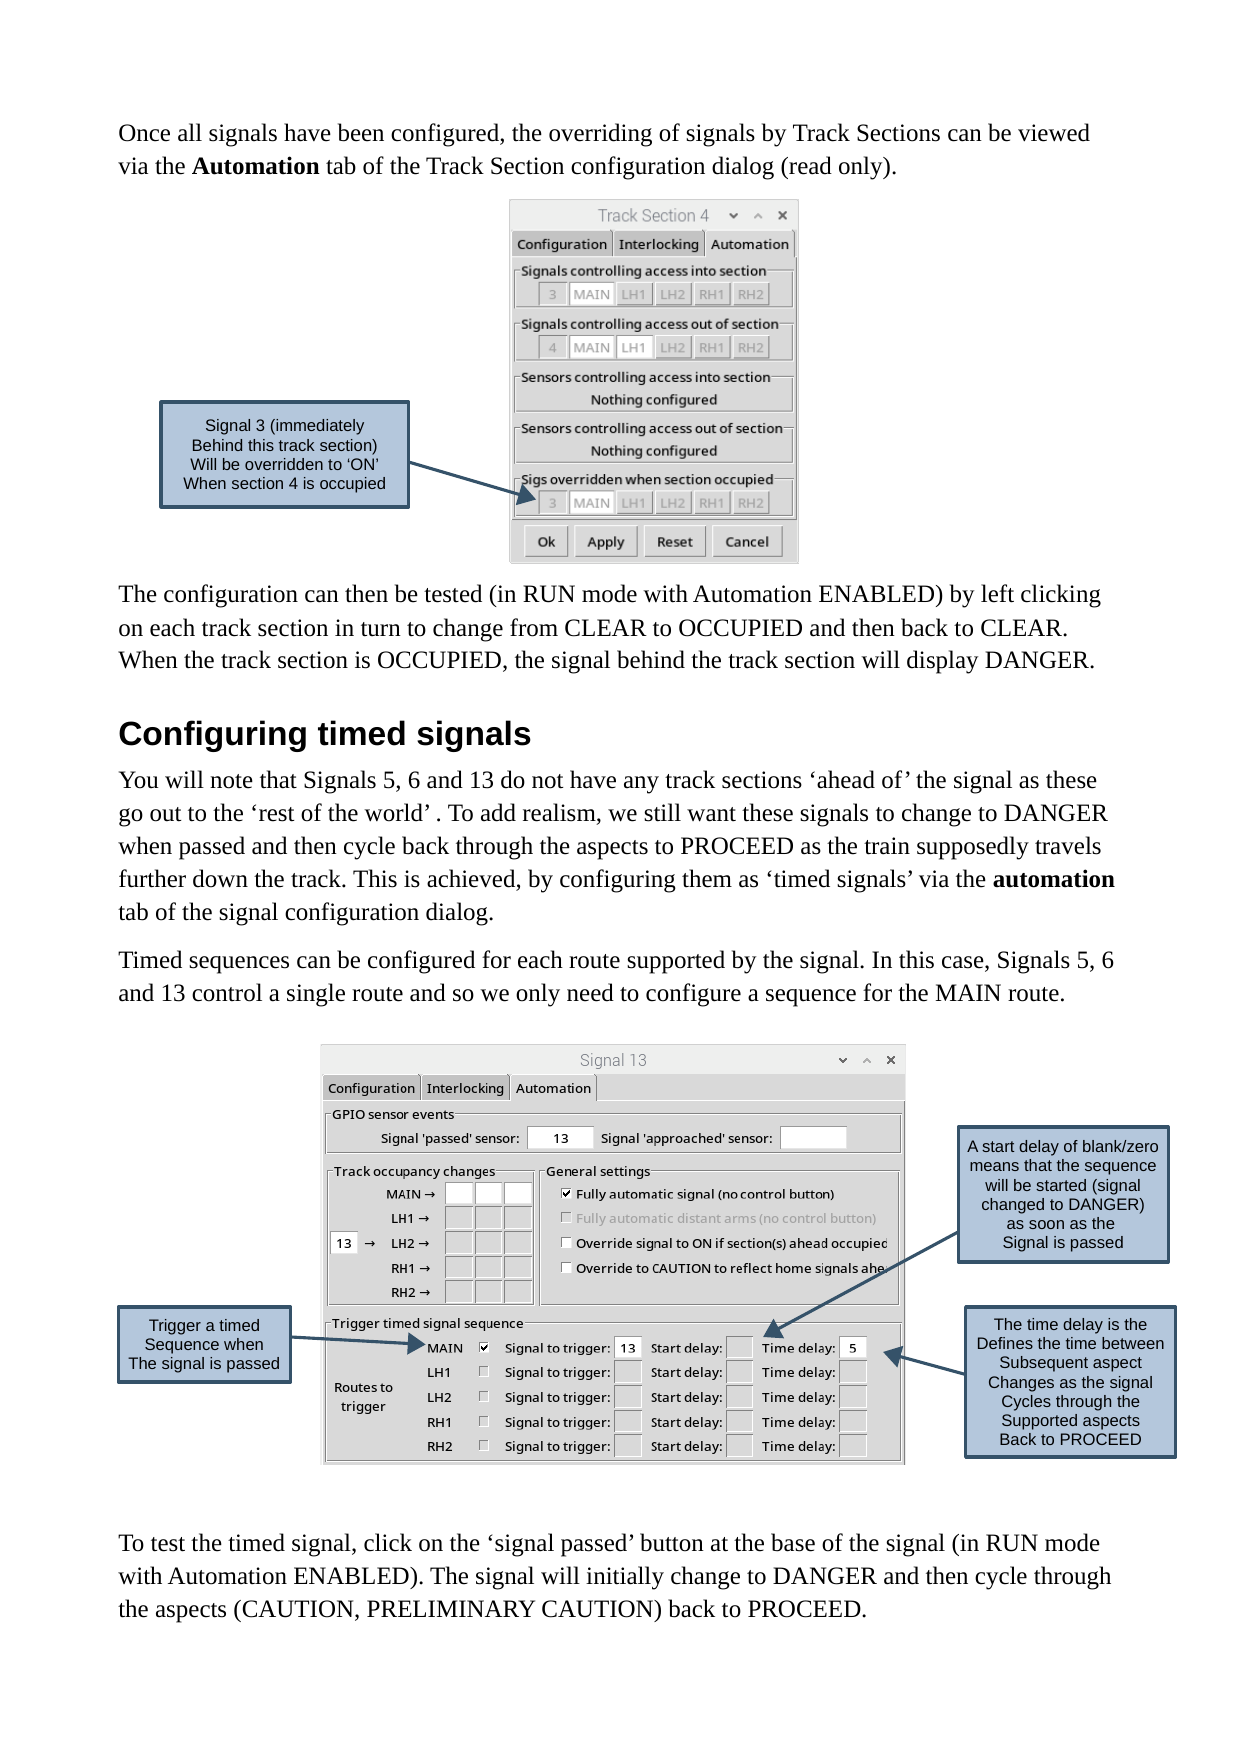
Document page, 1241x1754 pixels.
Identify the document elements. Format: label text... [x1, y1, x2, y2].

subtitle Configuring timed signals [118, 714, 1122, 753]
picture [320, 1044, 906, 1465]
picture [509, 199, 799, 564]
text Once all signals have been configured, the overriding of signals by Track Sections can be viewed via the Automation tab of the Track Section configuration dialog (read only). [118, 118, 1122, 180]
text To test the timed signal, click on the ‘signal passed’ button at the base of the signal (in RUN mode with Automation ENABLED). The signal will initially change to DANGER and then cycle through the aspects (CAUTION, PRELIMINARY CAUTION) back to PROCEED. [118, 1528, 1122, 1623]
text You will note that Signals 5, 6 and 13 do not have any track sections ‘ahead of’ the signal as these go out to the ‘rest of the world’ . To add realism, we still want these signals to change to DANGER when passed and then cycle back through the aspects to PROCEED as the train supposedly travels further down the track. This is achieved, by configuring them as ‘timed signals’ via the automation tab of the signal configuration dialog. [118, 765, 1122, 926]
text The configuration can then be tested (in RUN mode with Automation ENABLED) by left clicking on each track section in turn to change from CLEAR to OCCUPIED and then back to CLEAR. When the track section is OCCUPIED, the signal behind the track section will display DANGER. [118, 579, 1122, 674]
text Timed sequences can be configured for each route supported by the signal. In this case, Signals 5, 6 and 13 control a single route and so we only need to configure a sequence for the MAIN route. [118, 945, 1122, 1007]
